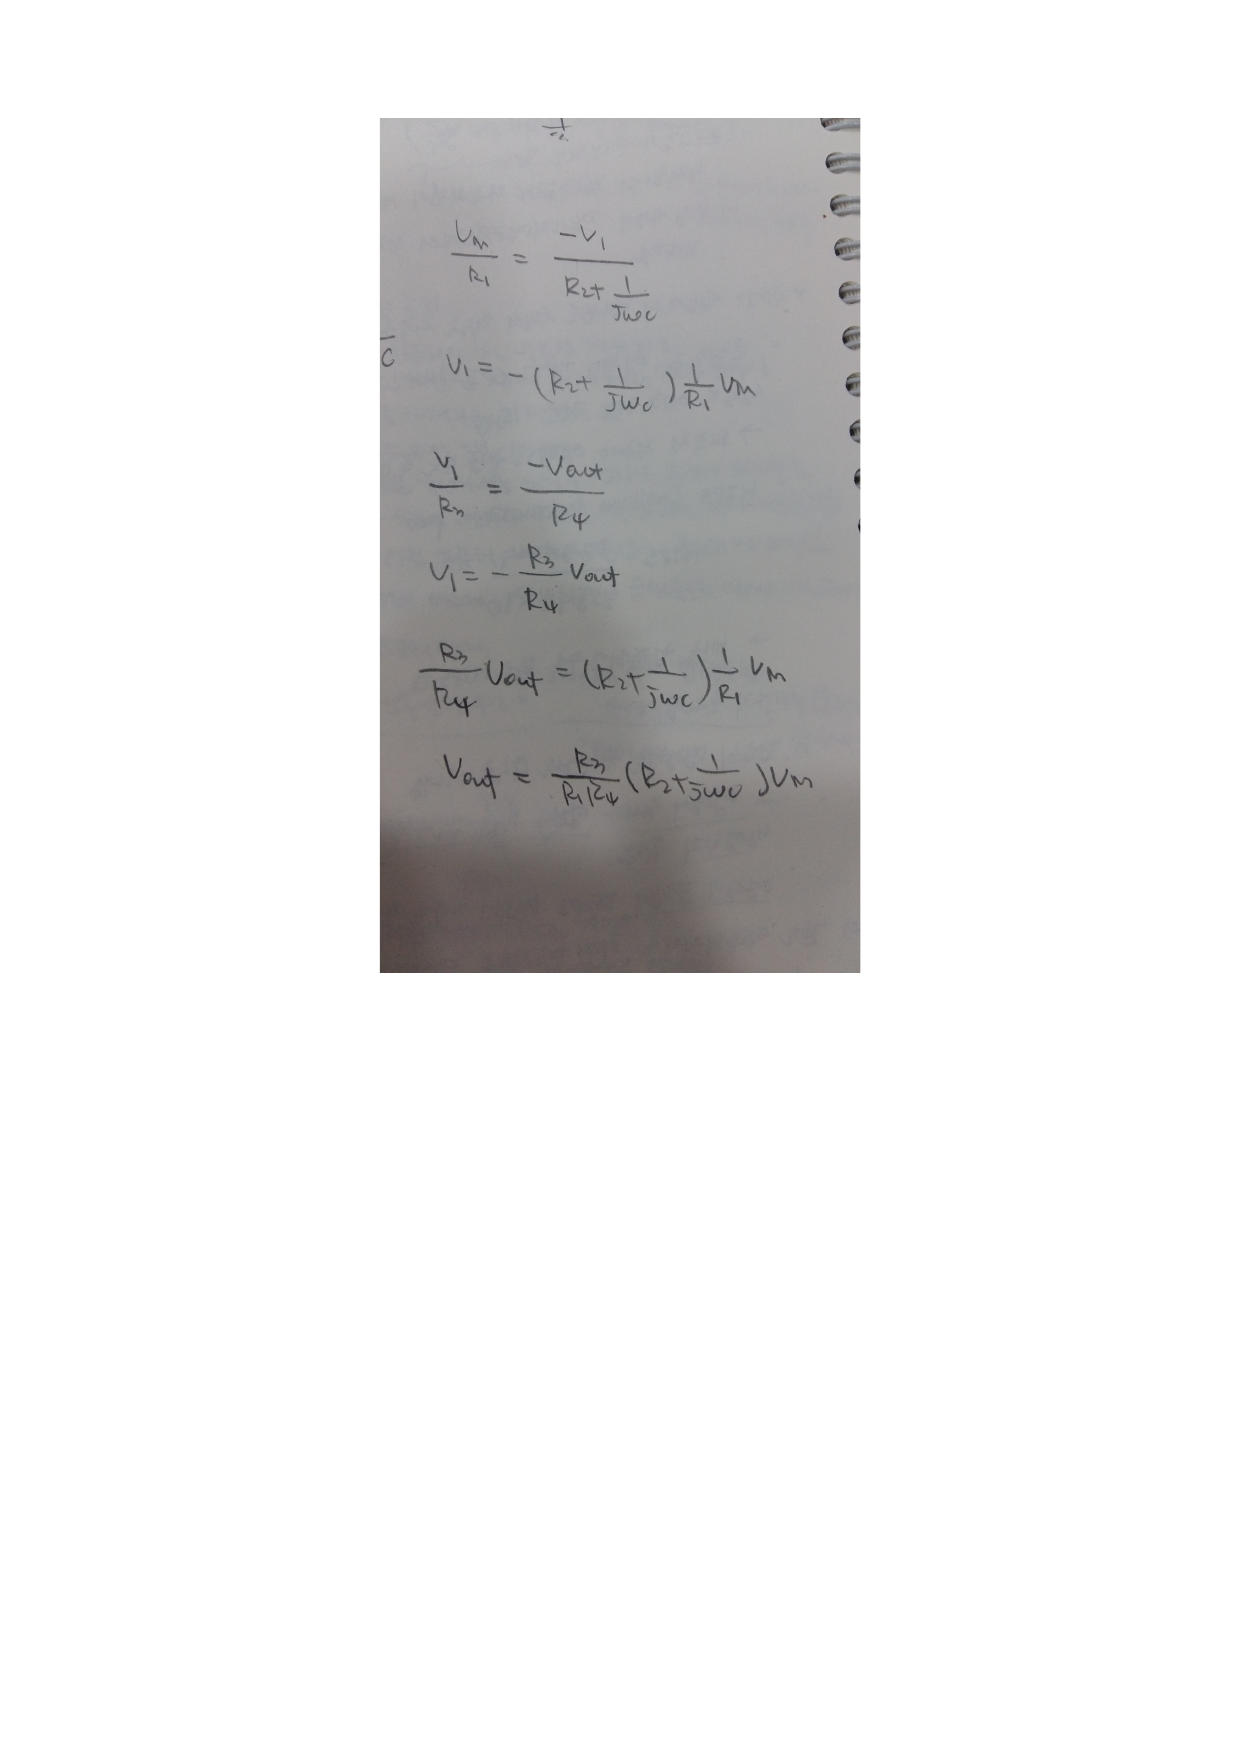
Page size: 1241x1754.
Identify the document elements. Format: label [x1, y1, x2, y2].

picture [379, 118, 861, 973]
